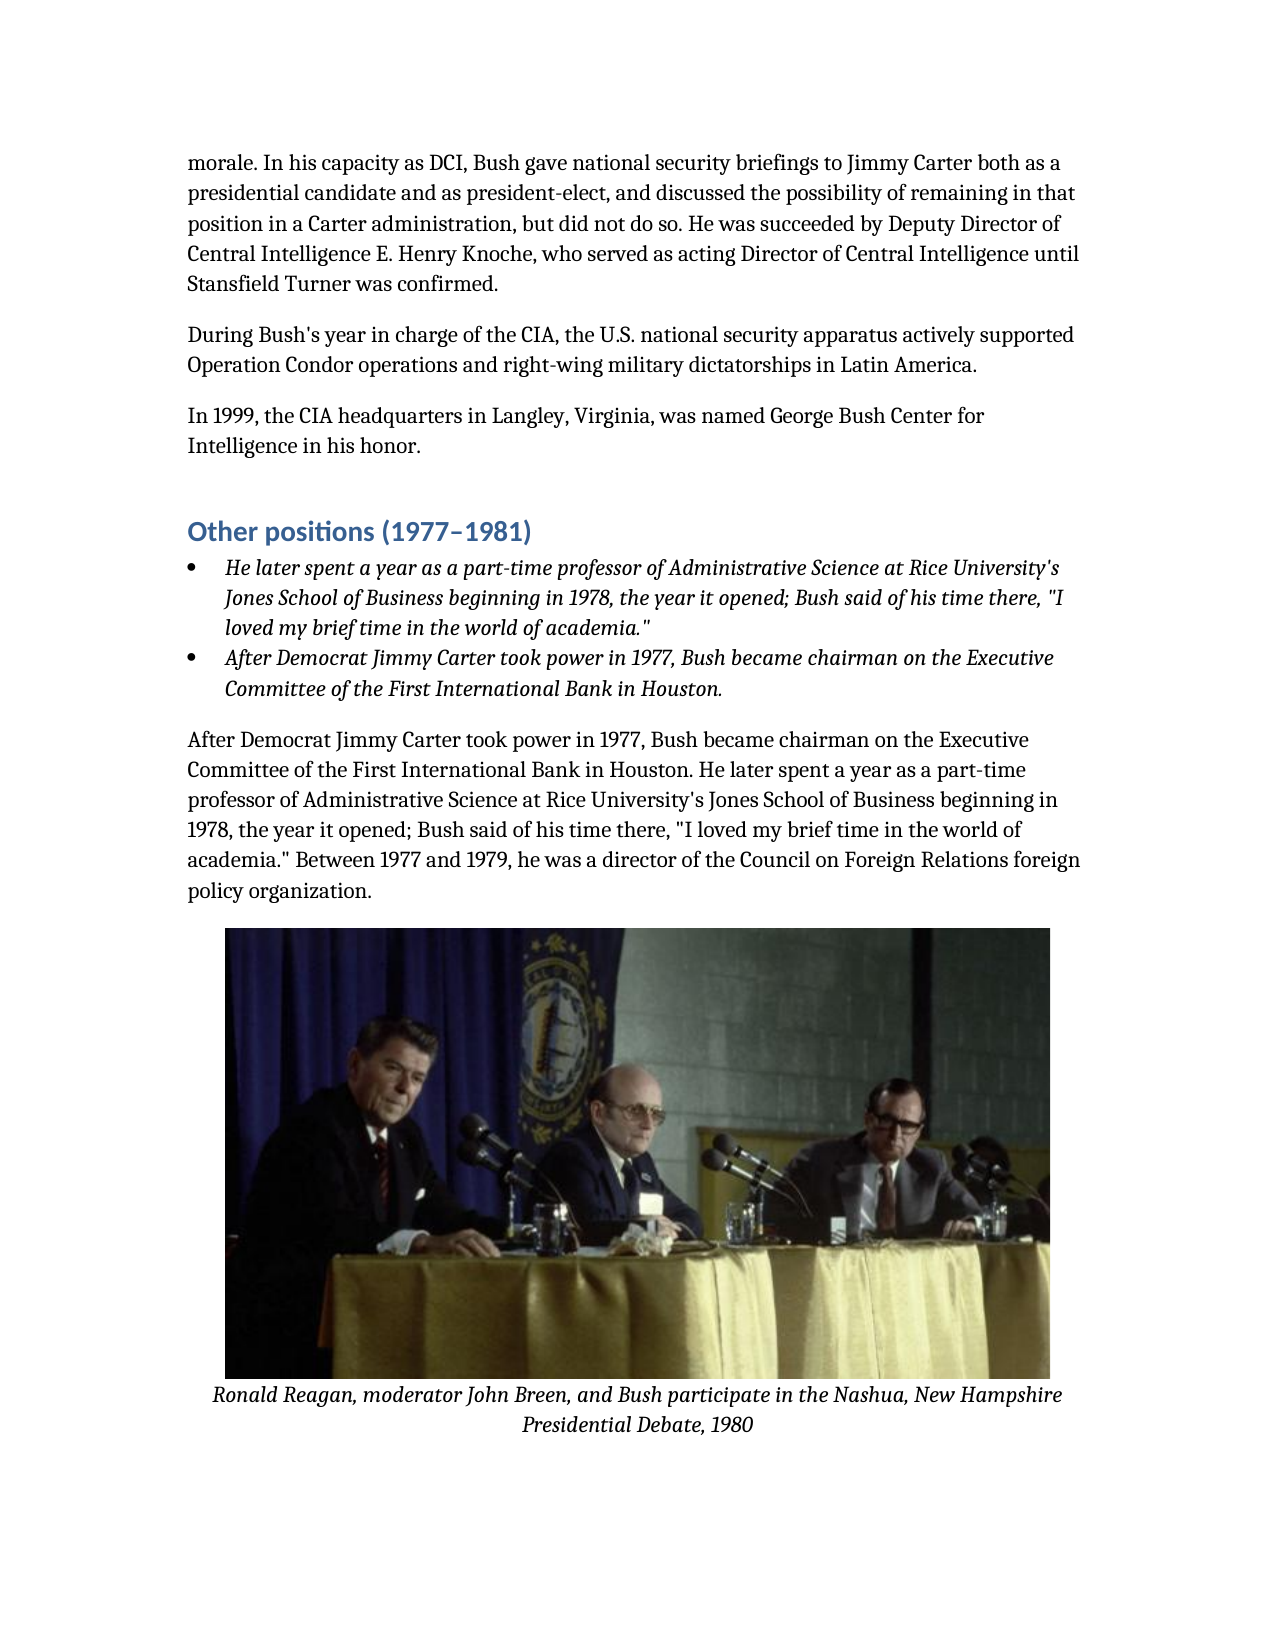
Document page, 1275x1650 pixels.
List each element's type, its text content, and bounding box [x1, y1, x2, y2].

subtitle Other positions (1977–1981) [187, 513, 1087, 549]
text morale. In his capacity as DCI, Bush gave national security briefings to Jimmy Carter both as a presidential candidate and as president-elect, and discussed the possibility of remaining in that position in a Carter administration, but did not do so. He was succeeded by Deputy Director of Central Intelligence E. Henry Knoche, who served as acting Director of Central Intelligence until Stansfield Turner was confirmed. [187, 150, 1087, 297]
picture [225, 928, 1050, 1379]
text Ronald Reagan, moderator John Breen, and Bush participate in the Nashua, New Hampshire Presidential Debate, 1980 [187, 928, 1087, 1438]
text During Bush's year in charge of the CIA, the U.S. national security apparatus actively supported Operation Condor operations and right-wing military dictatorships in Latin America. [187, 322, 1087, 378]
text In 1999, the CIA headquarters in Langley, Virginia, was named George Bush Center for Intelligence in his honor. [187, 403, 1087, 460]
text After Democrat Jimmy Carter took power in 1977, Bush became chairman on the Executive Committee of the First International Bank in Houston. He later spent a year as a part-time professor of Administrative Science at Rice University's Jones School of Business beginning in 1978, the year it opened; Bush said of his time there, "I loved my brief time in the world of academia." Between 1977 and 1979, he was a director of the Council on Foreign Relations foreign policy organization. [187, 726, 1087, 904]
list He later spent a year as a part-time professor of Administrative Science at Rice University's Jones School of Business beginning in 1978, the year it opened; Bush said of his time there, "I loved my brief time in the world of academia." [187, 554, 1087, 641]
list After Democrat Jimmy Carter took power in 1977, Bush became chairman on the Executive Committee of the First International Bank in Houston. [187, 645, 1087, 702]
